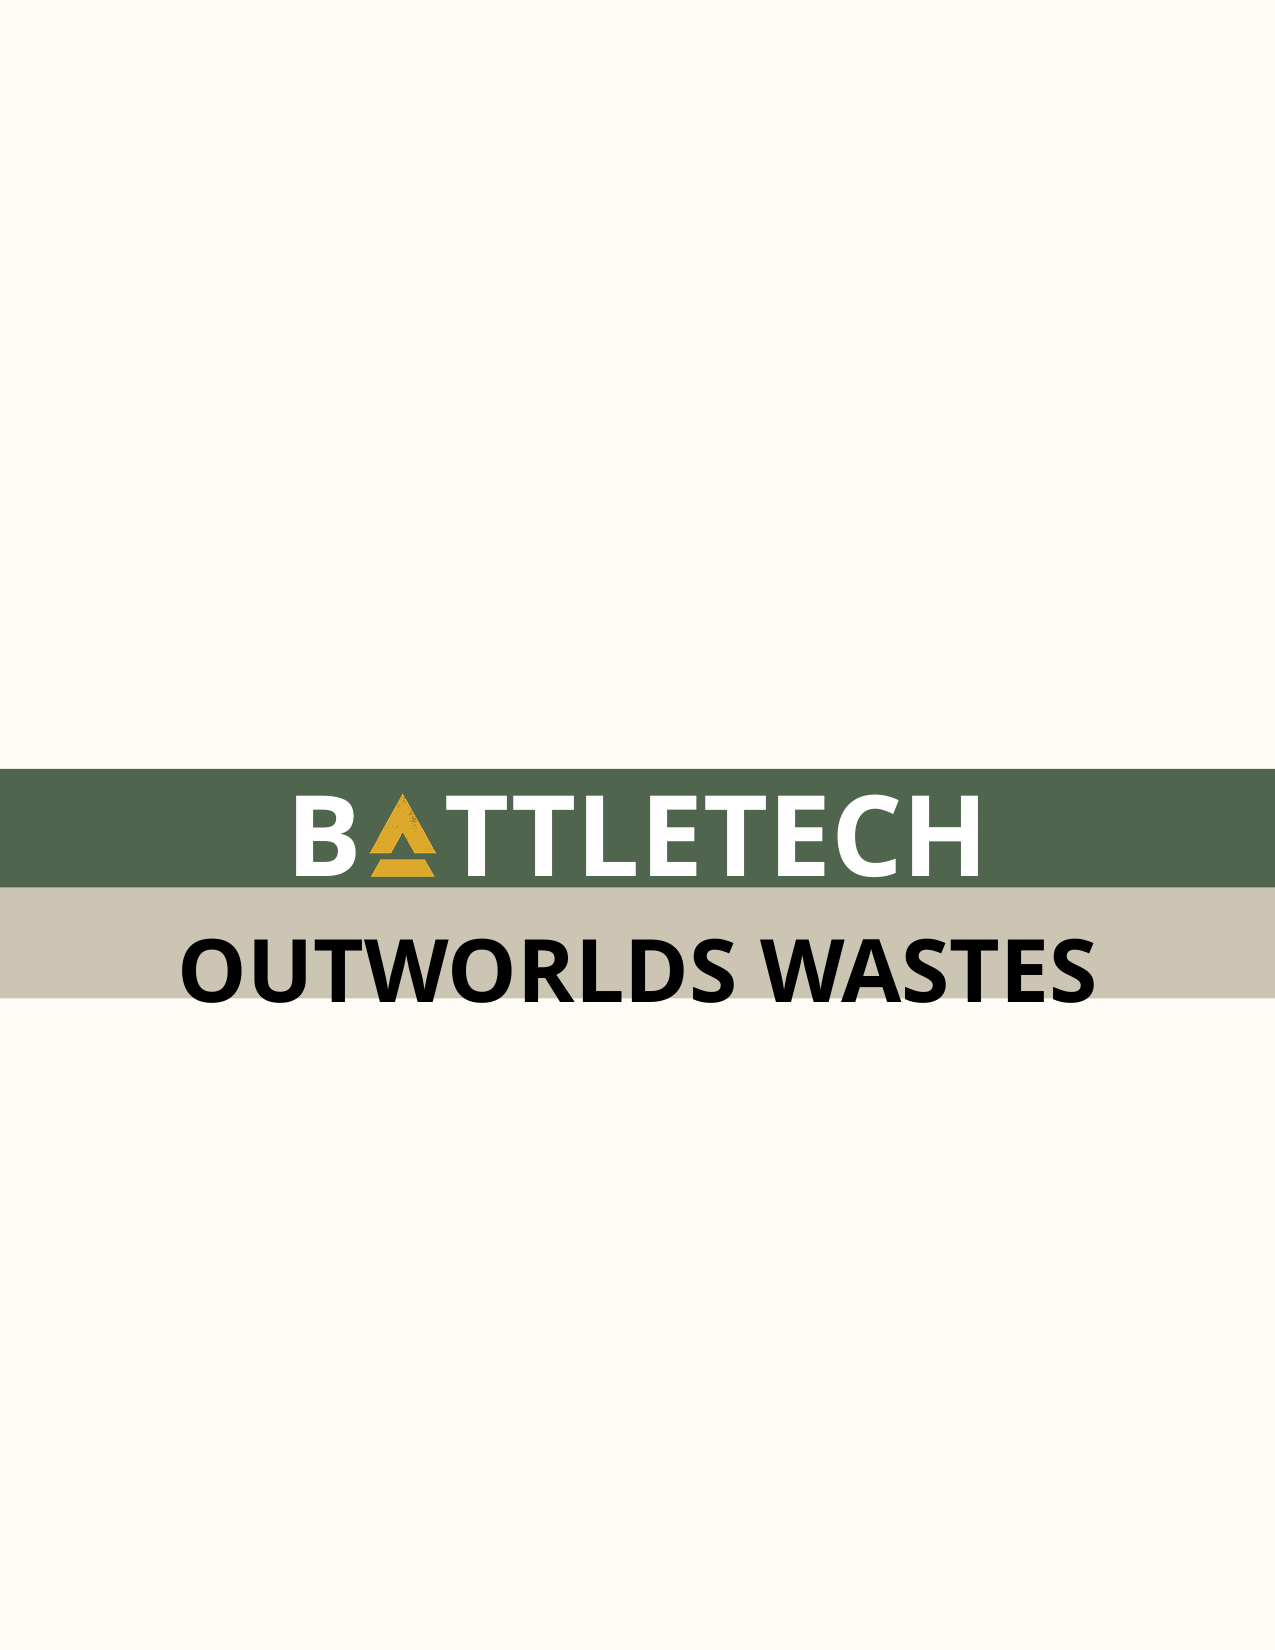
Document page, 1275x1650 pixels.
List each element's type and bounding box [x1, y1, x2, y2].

picture [361, 793, 444, 877]
